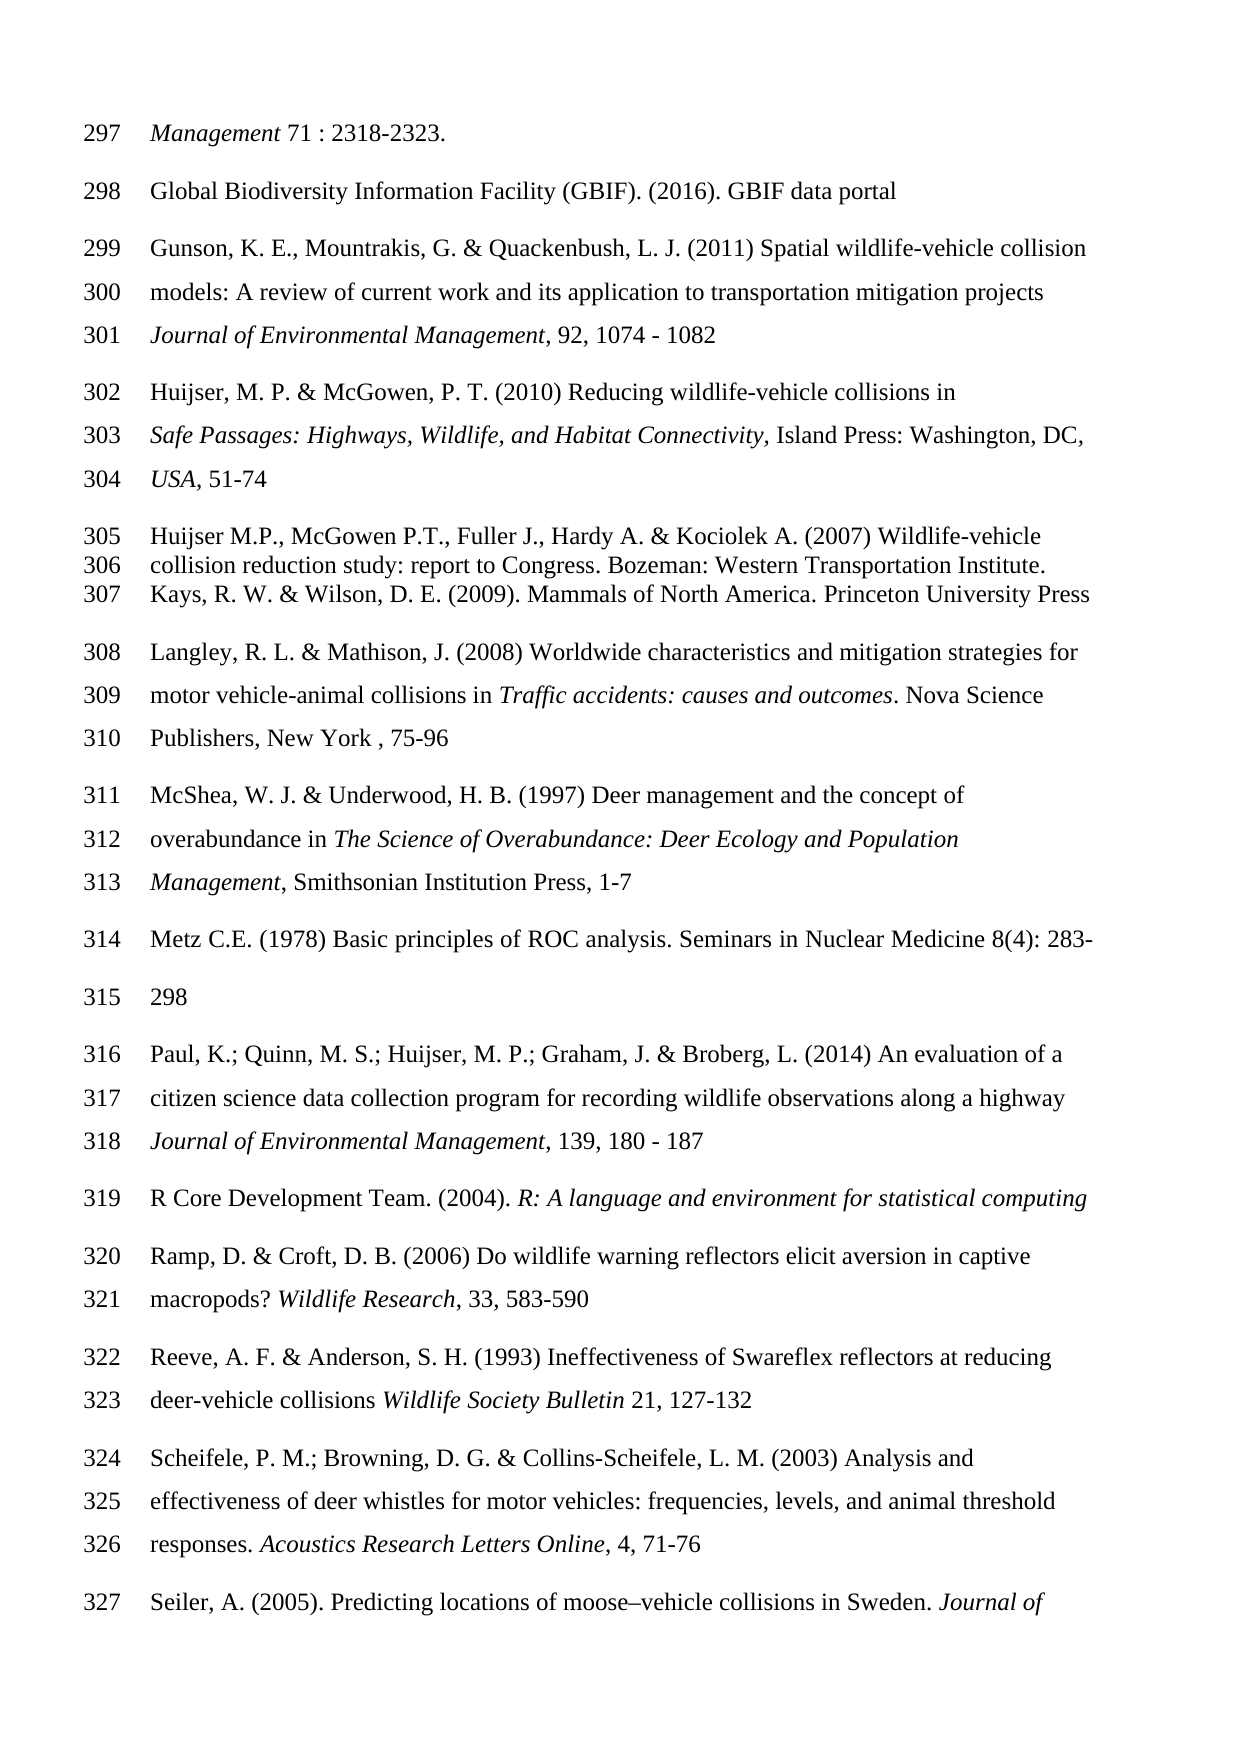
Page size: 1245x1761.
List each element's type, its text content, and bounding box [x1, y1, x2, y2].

text R Core Development Team. (2004). R: A language and environment for statistical computing [150, 1183, 1095, 1212]
text Scheifele, P. M.; Browning, D. G. & Collins-Scheifele, L. M. (2003) Analysis and effectiveness of deer whistles for motor vehicles: frequencies, levels, and animal threshold responses. Acoustics Research Letters Online, 4, 71-76 [150, 1443, 1095, 1558]
text Huijser M.P., McGowen P.T., Fuller J., Hardy A. & Kociolek A. (2007) Wildlife-vehicle collision reduction study: report to Congress. Bozeman: Western Transportation Institute. [150, 521, 1095, 579]
text Kays, R. W. & Wilson, D. E. (2009). Mammals of North America. Princeton University Press [150, 579, 1095, 608]
text Seiler, A. (2005). Predicting locations of moose–vehicle collisions in Sweden. Journal of [150, 1587, 1095, 1616]
text Reeve, A. F. & Anderson, S. H. (1993) Ineffectiveness of Swareflex reflectors at reducing deer-vehicle collisions Wildlife Society Bulletin 21, 127-132 [150, 1342, 1095, 1414]
text Huijser, M. P. & McGowen, P. T. (2010) Reducing wildlife-vehicle collisions in Safe Passages: Highways, Wildlife, and Habitat Connectivity, Island Press: Washington, DC, USA, 51-74 [150, 377, 1095, 492]
text Paul, K.; Quinn, M. S.; Huijser, M. P.; Graham, J. & Broberg, L. (2014) An evaluation of a citizen science data collection program for recording wildlife observations along a highway Journal of Environmental Management, 139, 180 - 187 [150, 1039, 1095, 1154]
text Metz C.E. (1978) Basic principles of ROC analysis. Seminars in Nuclear Medicine 8(4): 283-298 [150, 924, 1095, 1011]
text Gunson, K. E., Mountrakis, G. & Quackenbush, L. J. (2011) Spatial wildlife-vehicle collision models: A review of current work and its application to transportation mitigation projects Journal of Environmental Management, 92, 1074 - 1082 [150, 233, 1095, 348]
text Ramp, D. & Croft, D. B. (2006) Do wildlife warning reflectors elicit aversion in captive macropods? Wildlife Research, 33, 583-590 [150, 1241, 1095, 1313]
text Global Biodiversity Information Facility (GBIF). (2016). GBIF data portal [150, 176, 1095, 204]
text Langley, R. L. & Mathison, J. (2008) Worldwide characteristics and mitigation strategies for motor vehicle-animal collisions in Traffic accidents: causes and outcomes. Nova Science Publishers, New York , 75-96 [150, 637, 1095, 752]
text Management 71 : 2318-2323. [150, 118, 1095, 147]
text McShea, W. J. & Underwood, H. B. (1997) Deer management and the concept of overabundance in The Science of Overabundance: Deer Ecology and Population Management, Smithsonian Institution Press, 1-7 [150, 781, 1095, 896]
